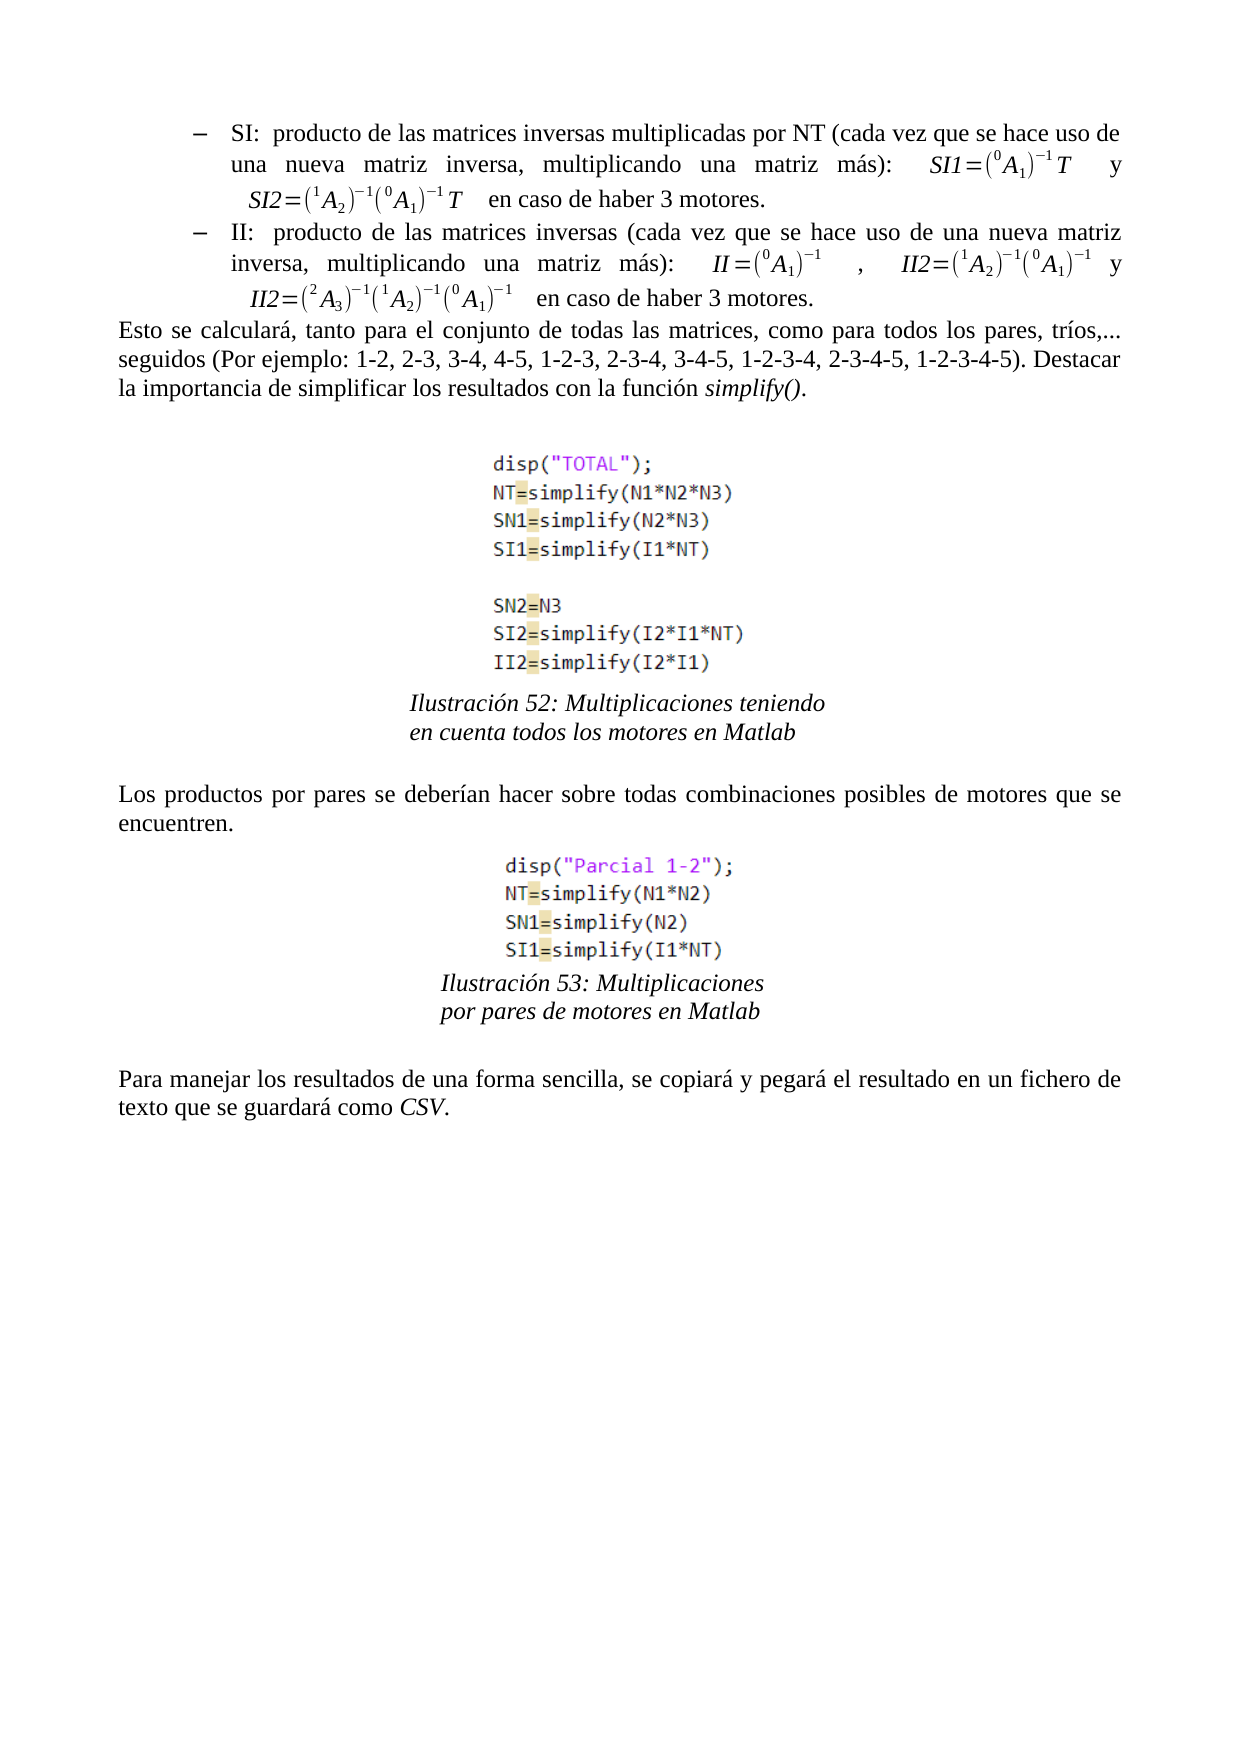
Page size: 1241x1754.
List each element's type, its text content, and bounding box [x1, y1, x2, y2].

text Ilustración 52: Multiplicaciones teniendo en cuenta todos los motores en Matlab [409, 462, 831, 745]
list SI: producto de las matrices inversas multiplicadas por NT (cada vez que se hace uso de una nueva matriz inversa, multiplicando una matriz más): y en caso de haber 3 motores. [193, 118, 1122, 217]
text Los productos por pares se deberían hacer sobre todas combinaciones posibles de motores que se encuentren. [118, 779, 1122, 837]
list II: producto de las matrices inversas (cada vez que se hace uso de una nueva matriz inversa, multiplicando una matriz más): , y en caso de haber 3 motores. [193, 217, 1122, 316]
text Para manejar los resultados de una forma sencilla, se copiará y pegará el resultado en un fichero de texto que se guardará como CSV. [118, 1064, 1122, 1121]
text Ilustración 53: Multiplicaciones por pares de motores en Matlab [441, 868, 799, 1025]
picture [499, 855, 741, 968]
text Esto se calculará, tanto para el conjunto de todas las matrices, como para todos los pares, tríos,... seguidos (Por ejemplo: 1-2, 2-3, 3-4, 4-5, 1-2-3, 2-3-4, 3-4-5, 1-2-3-4, 2-3-4-5, 1-2-3-4-5). Destacar la importancia de simplificar los resultados con la función simplify(). [118, 316, 1122, 402]
picture [478, 449, 762, 688]
